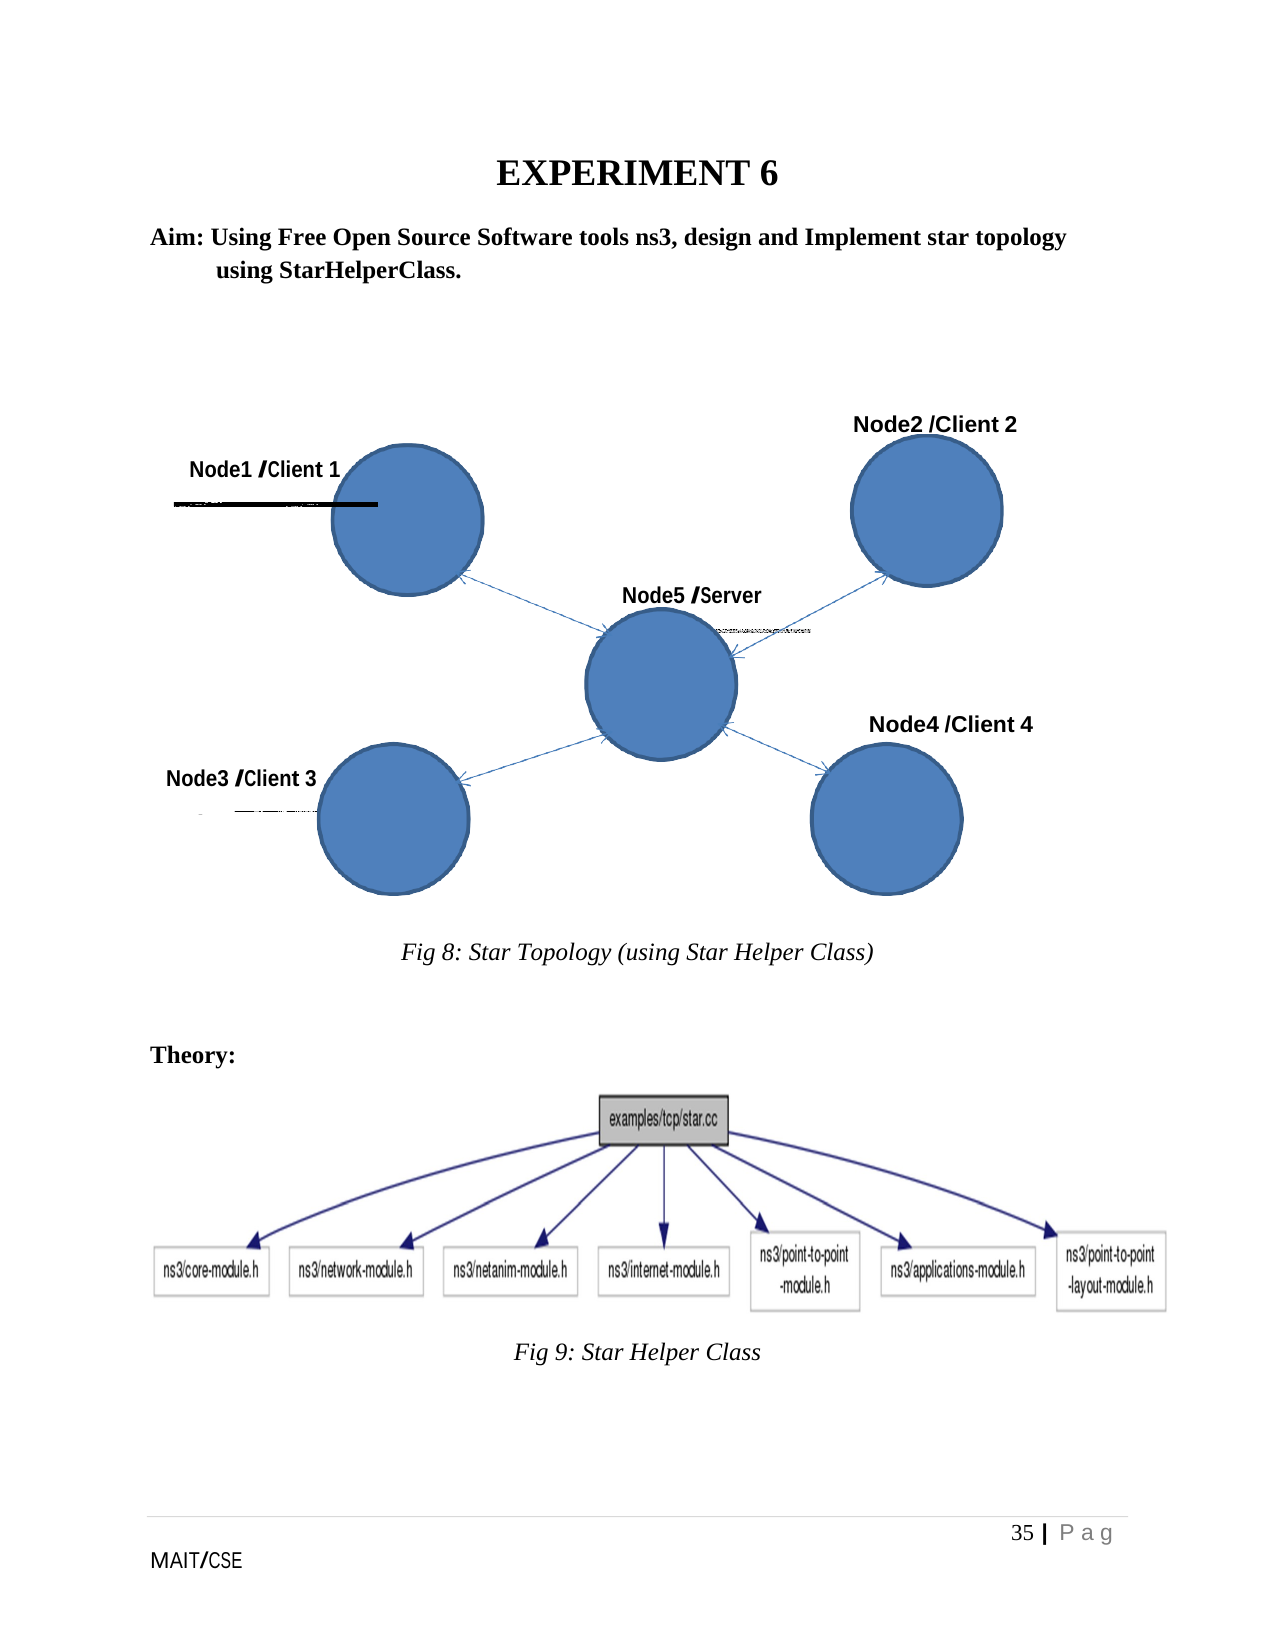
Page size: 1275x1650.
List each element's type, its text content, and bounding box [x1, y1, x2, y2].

text Node5 /Server [1004, 582, 1212, 608]
text Fig 8: Star Topology (using Star Helper Class) [401, 937, 1212, 966]
picture [173, 410, 1074, 896]
text Node3 /Client 3 [166, 765, 316, 791]
subtitle Aim: Using Free Open Source Software tools ns3, design and Implement star topology using StarHelperClass. [150, 222, 1078, 283]
text Node1 /Client 1 [189, 462, 316, 482]
subtitle Theory: [150, 1041, 1212, 1069]
subtitle EXPERIMENT 6 [348, 150, 927, 193]
picture [150, 1093, 1170, 1314]
text Fig 9: Star Helper Class [348, 1337, 927, 1366]
